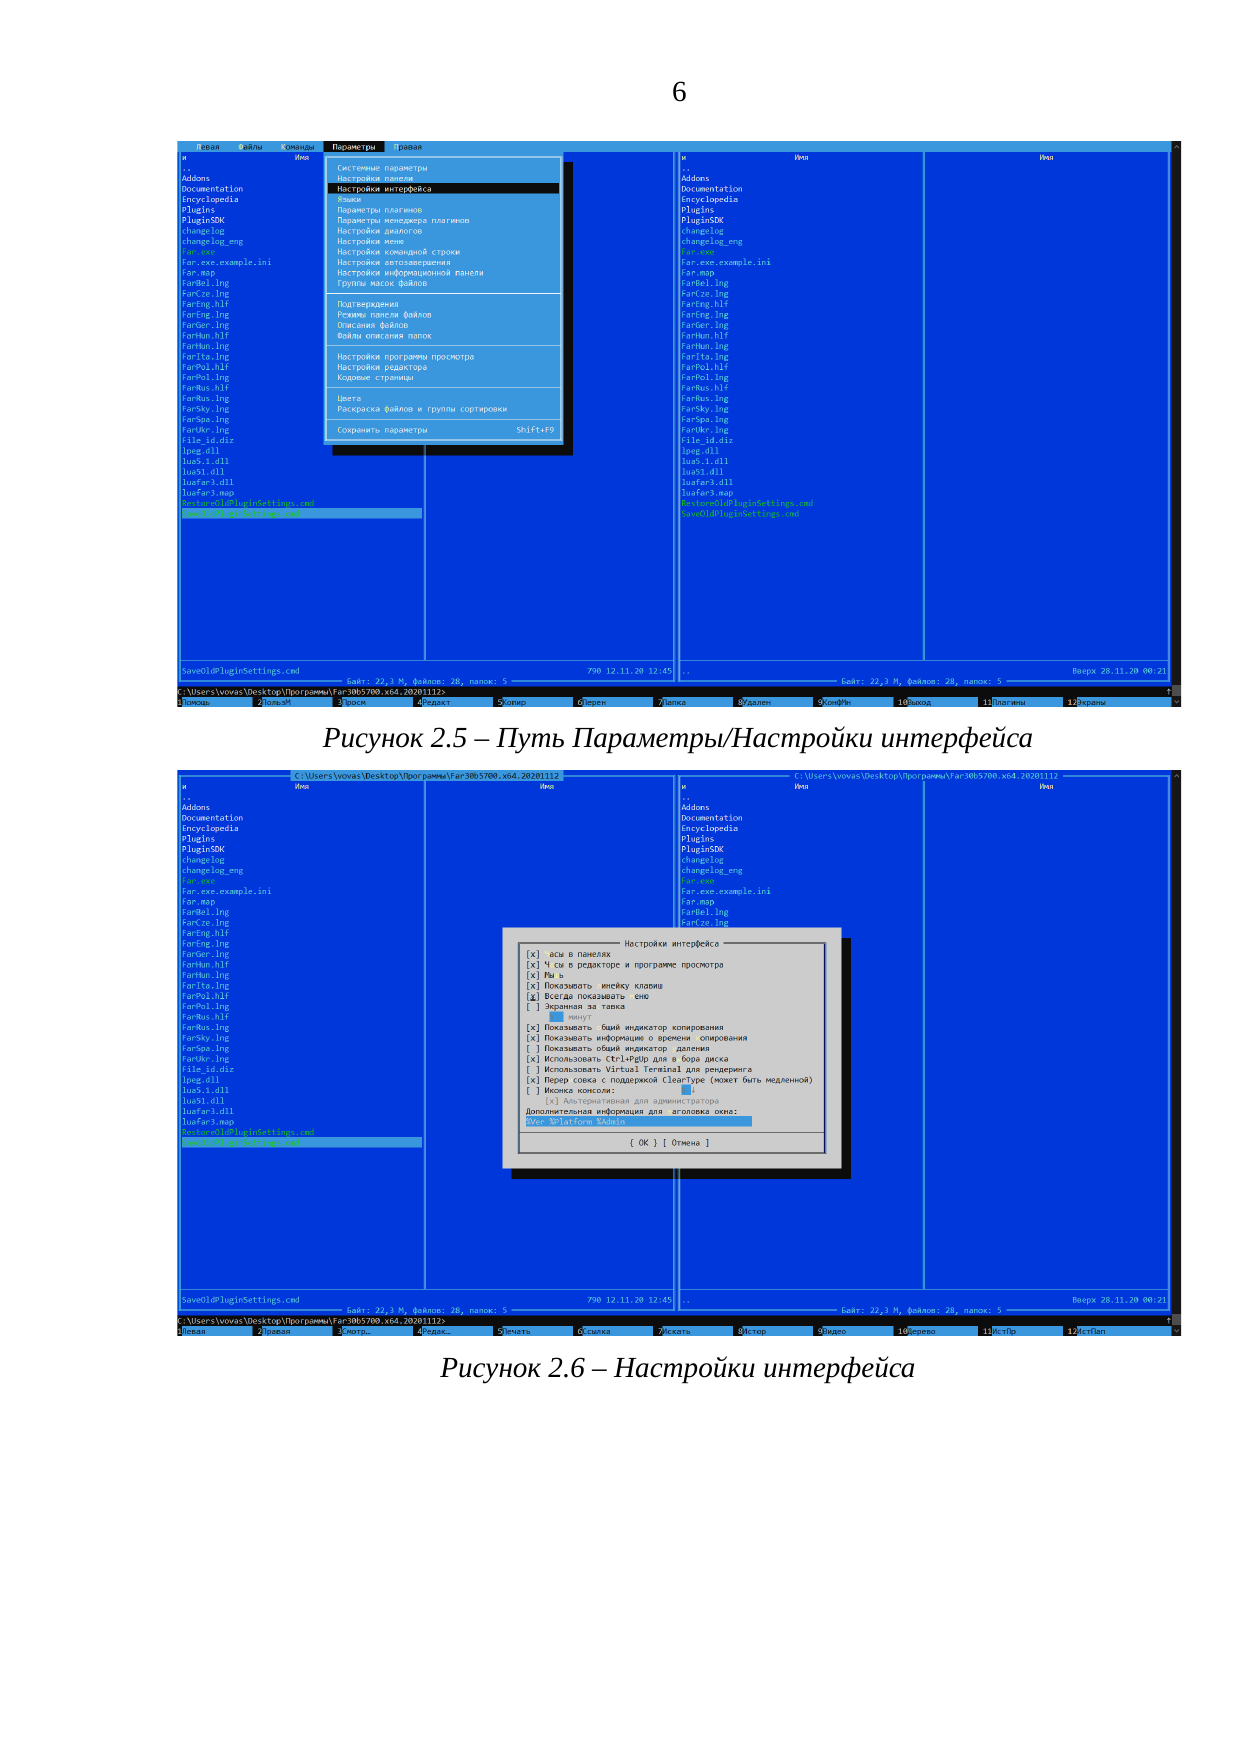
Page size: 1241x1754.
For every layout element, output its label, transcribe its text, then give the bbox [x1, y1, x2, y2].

text Рисунок 2.5 – Путь Параметры/Настройки интерфейса [177, 721, 1181, 754]
text Рисунок 2.6 – Настройки интерфейса [177, 1350, 1181, 1383]
